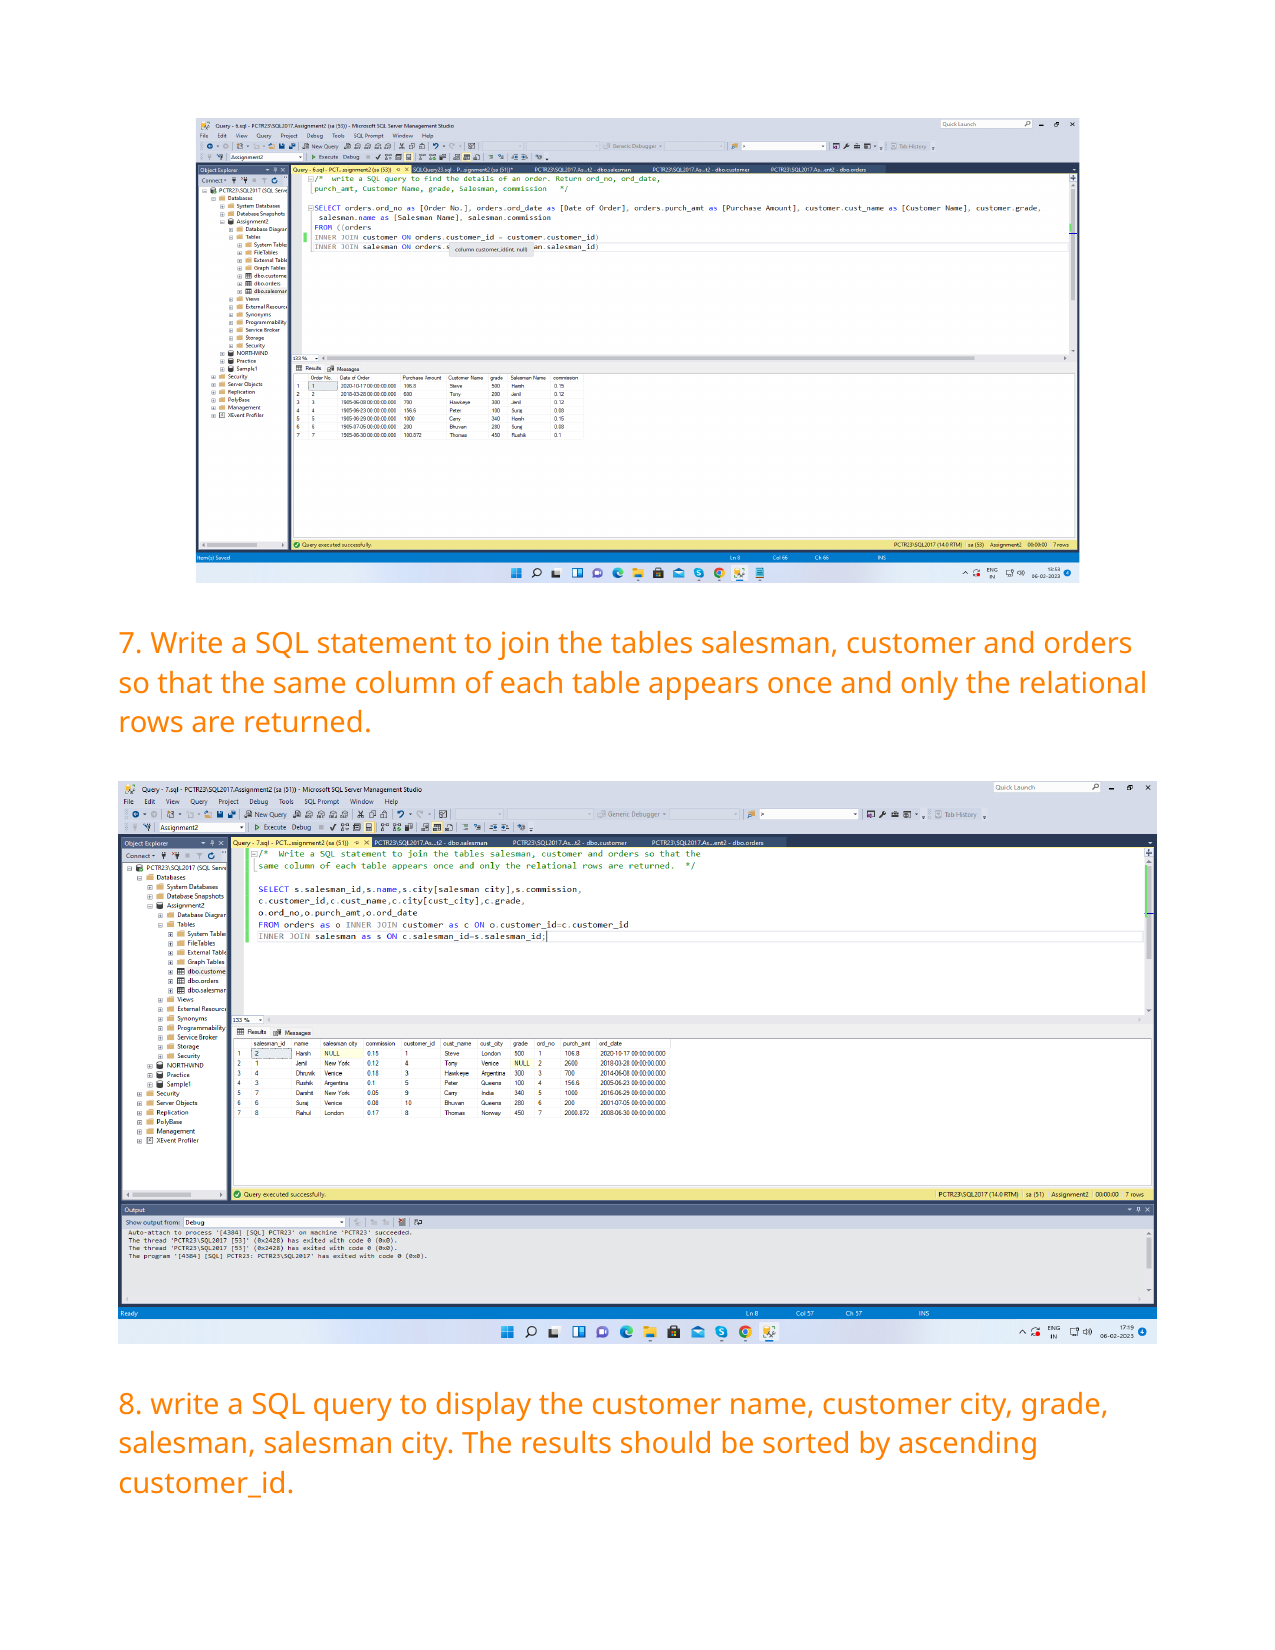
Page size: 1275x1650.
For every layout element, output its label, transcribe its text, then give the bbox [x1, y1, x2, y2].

text 8. write a SQL query to display the customer name, customer city, grade, salesman, salesman city. The results should be sorted by ascending customer_id. [118, 1383, 1157, 1502]
text 7. Write a SQL statement to join the tables salesman, customer and orders so that the same column of each table appears once and only the relational rows are returned. [118, 622, 1157, 741]
picture [118, 781, 1157, 1344]
picture [195, 118, 1080, 583]
